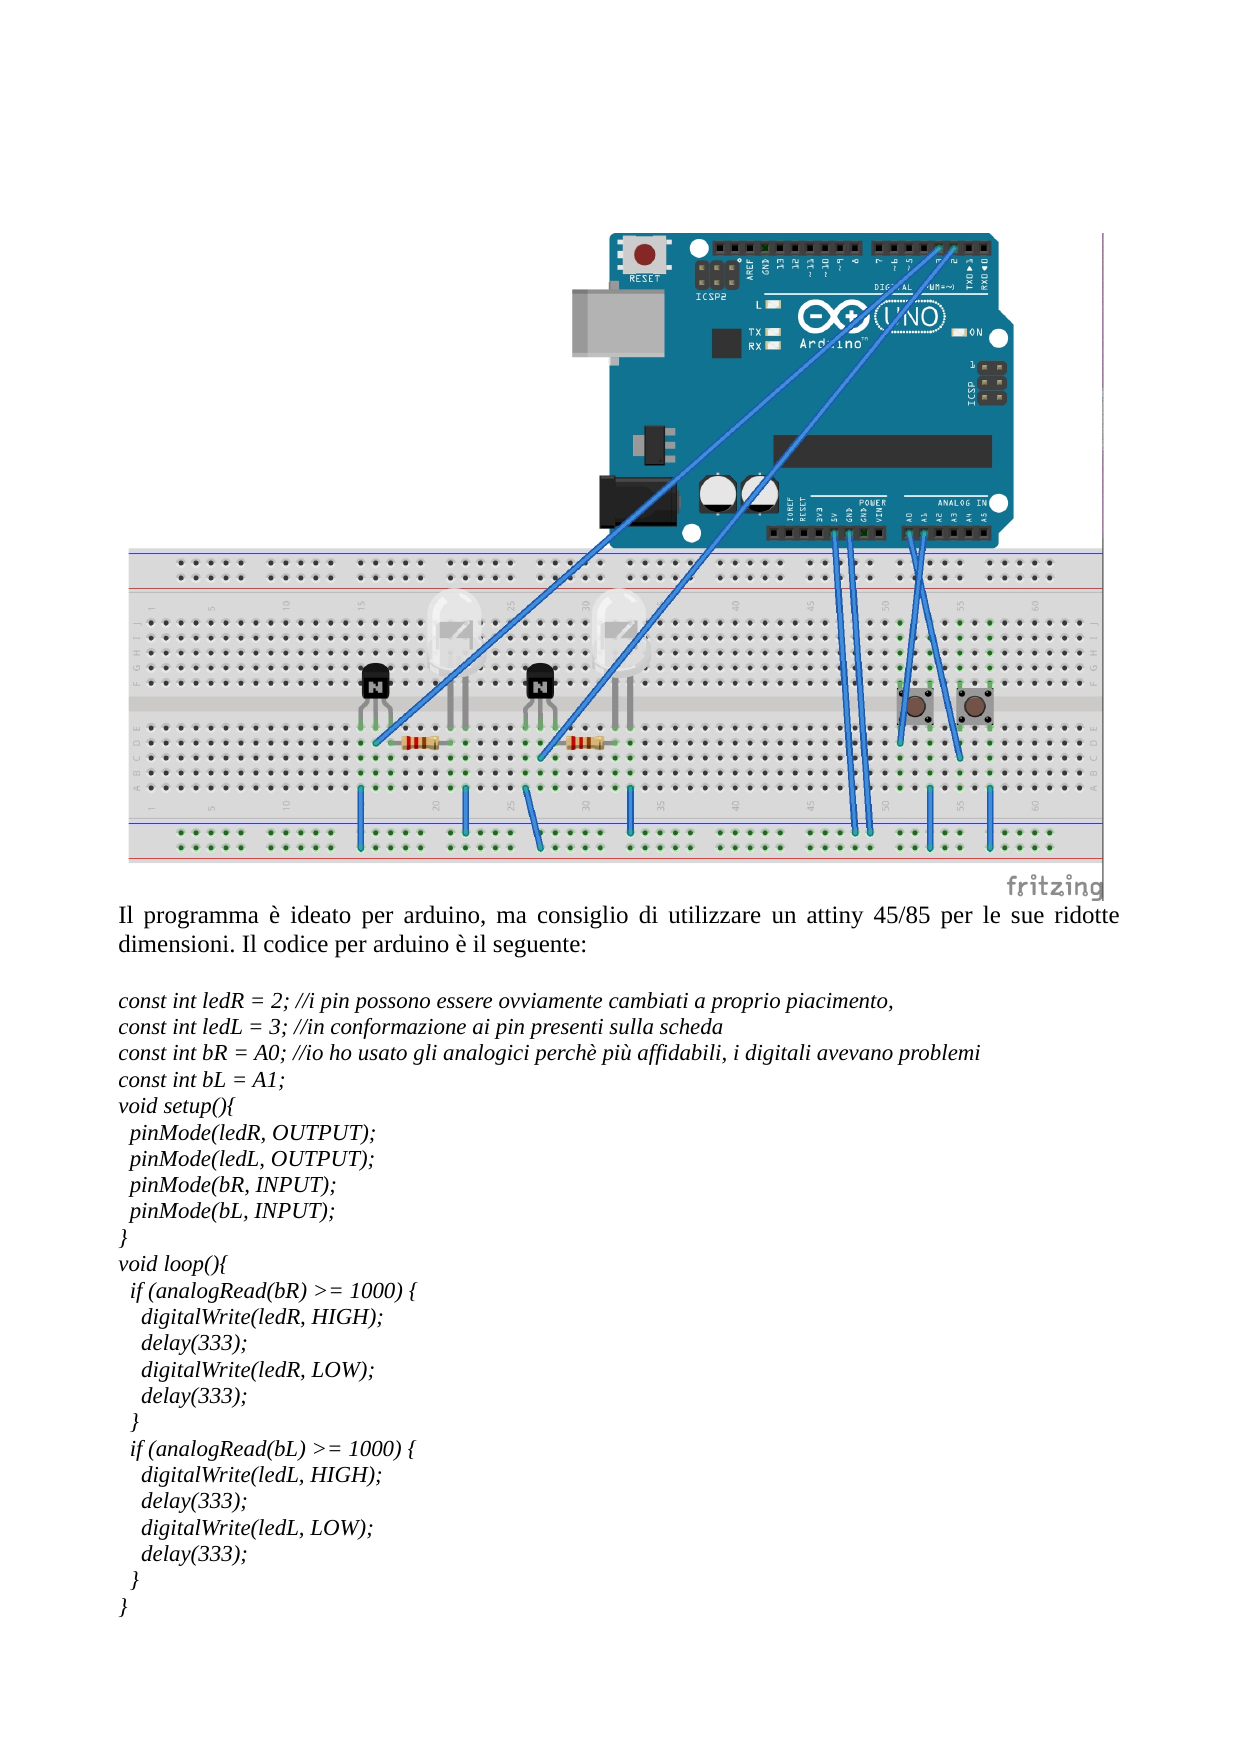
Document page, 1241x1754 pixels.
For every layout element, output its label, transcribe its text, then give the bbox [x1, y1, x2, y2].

text delay(333); [118, 1540, 1122, 1567]
text pinMode(bL, INPUT); [118, 1198, 1122, 1224]
text } [118, 1567, 1122, 1593]
text delay(333); [118, 1487, 1122, 1514]
text pinMode(bR, INPUT); [118, 1171, 1122, 1198]
picture [128, 233, 1104, 901]
text const int ledL = 3; //in conformazione ai pin presenti sulla scheda [118, 1013, 1122, 1039]
text if (analogRead(bL) >= 1000) { [118, 1435, 1122, 1461]
text delay(333); [118, 1329, 1122, 1356]
text void loop(){ [118, 1250, 1122, 1277]
text pinMode(ledR, OUTPUT); [118, 1118, 1122, 1145]
text } [118, 1224, 1122, 1250]
text void setup(){ [118, 1092, 1122, 1118]
text Il programma è ideato per arduino, ma consiglio di utilizzare un attiny 45/85 per le sue ridotte dimensioni. Il codice per arduino è il seguente: [118, 233, 1122, 958]
text } [118, 1408, 1122, 1435]
text const int bL = A1; [118, 1066, 1122, 1092]
text const int bR = A0; //io ho usato gli analogici perchè più affidabili, i digitali avevano problemi [118, 1039, 1122, 1066]
text delay(333); [118, 1382, 1122, 1408]
text const int ledR = 2; //i pin possono essere ovviamente cambiati a proprio piacimento, [118, 987, 1122, 1013]
text digitalWrite(ledL, LOW); [118, 1514, 1122, 1540]
text pinMode(ledL, OUTPUT); [118, 1145, 1122, 1171]
text digitalWrite(ledR, LOW); [118, 1356, 1122, 1382]
text digitalWrite(ledL, HIGH); [118, 1461, 1122, 1487]
text digitalWrite(ledR, HIGH); [118, 1303, 1122, 1329]
text } [118, 1593, 1122, 1619]
text if (analogRead(bR) >= 1000) { [118, 1277, 1122, 1303]
